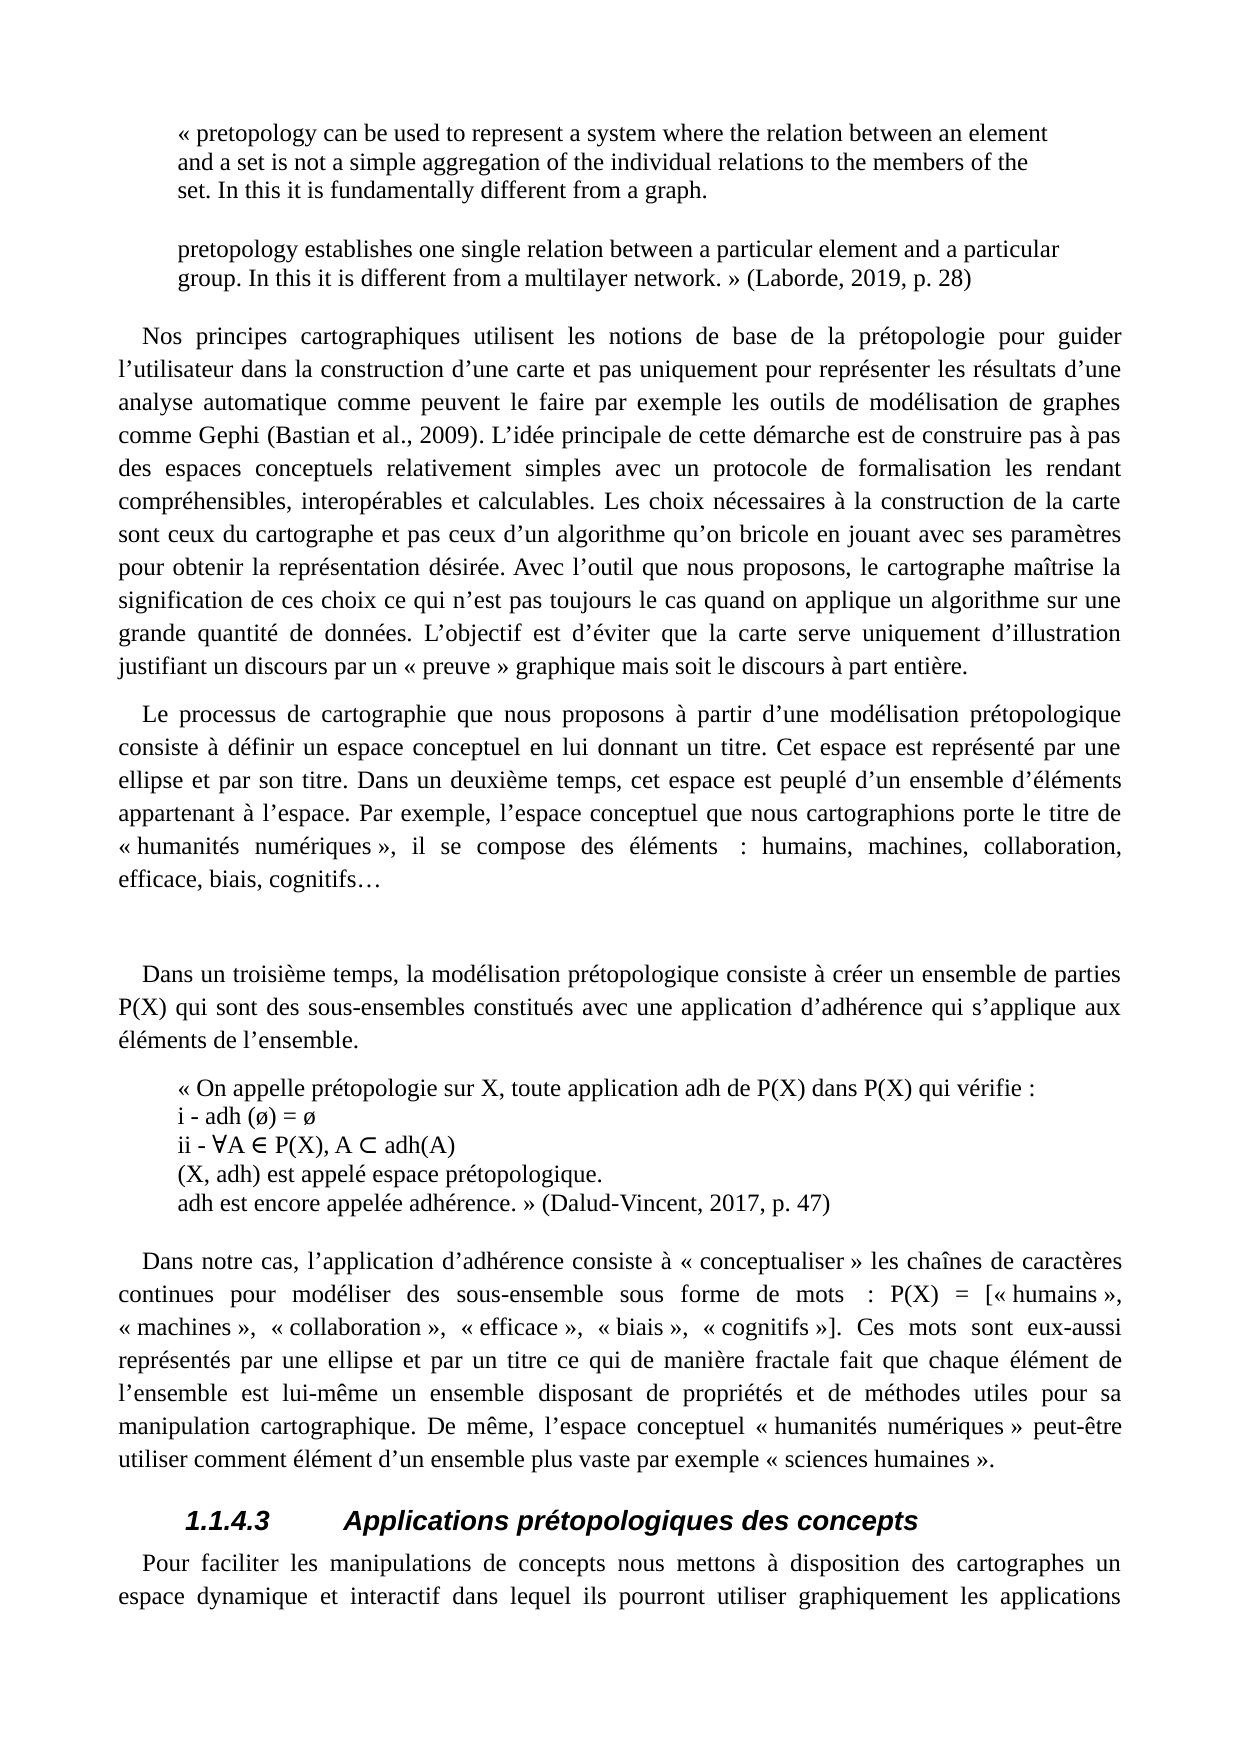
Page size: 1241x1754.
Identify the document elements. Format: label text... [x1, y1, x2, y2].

text Dans notre cas, l’application d’adhérence consiste à « conceptualiser » les chaînes de caractères continues pour modéliser des sous-ensemble sous forme de mots : P(X) = [« humains », « machines », « collaboration », « efficace », « biais », « cognitifs »]. Ces mots sont eux-aussi représentés par une ellipse et par un titre ce qui de manière fractale fait que chaque élément de l’ensemble est lui-même un ensemble disposant de propriétés et de méthodes utiles pour sa manipulation cartographique. De même, l’espace conceptuel « humanités numériques » peut-être utiliser comment élément d’un ensemble plus vaste par exemple « sciences humaines ». [118, 1246, 1122, 1473]
subtitle Applications prétopologiques des concepts [118, 1504, 1122, 1536]
text Le processus de cartographie que nous proposons à partir d’une modélisation prétopologique consiste à définir un espace conceptuel en lui donnant un titre. Cet espace est représenté par une ellipse et par son titre. Dans un deuxième temps, cet espace est peuplé d’un ensemble d’éléments appartenant à l’espace. Par exemple, l’espace conceptuel que nous cartographions porte le titre de « humanités numériques », il se compose des éléments : humains, machines, collaboration, efficace, biais, cognitifs… [118, 699, 1122, 892]
text « On appelle prétopologie sur X, toute application adh de P(X) dans P(X) qui vérifie : i - adh (ø) = ø ii - ∀A ∈ P(X), A ⊂ adh(A) (X, adh) est appelé espace prétopologique. adh est encore appelée adhérence. » (Dalud-Vincent, 2017, p. 47) [177, 1073, 1063, 1216]
text Pour faciliter les manipulations de concepts nous mettons à disposition des cartographes un espace dynamique et interactif dans lequel ils pourront utiliser graphiquement les applications [118, 1548, 1122, 1610]
text « pretopology can be used to represent a system where the relation between an element and a set is not a simple aggregation of the individual relations to the members of the set. In this it is fundamentally different from a graph. [177, 118, 1063, 204]
text pretopology establishes one single relation between a particular element and a particular group. In this it is different from a multilayer network. » (Laborde, 2019, p. 28) [177, 234, 1063, 291]
text Nos principes cartographiques utilisent les notions de base de la prétopologie pour guider l’utilisateur dans la construction d’une carte et pas uniquement pour représenter les résultats d’une analyse automatique comme peuvent le faire par exemple les outils de modélisation de graphes comme Gephi (Bastian et al., 2009). L’idée principale de cette démarche est de construire pas à pas des espaces conceptuels relativement simples avec un protocole de formalisation les rendant compréhensibles, interopérables et calculables. Les choix nécessaires à la construction de la carte sont ceux du cartographe et pas ceux d’un algorithme qu’on bricole en jouant avec ses paramètres pour obtenir la représentation désirée. Avec l’outil que nous proposons, le cartographe maîtrise la signification de ces choix ce qui n’est pas toujours le cas quand on applique un algorithme sur une grande quantité de données. L’objectif est d’éviter que la carte serve uniquement d’illustration justifiant un discours par un « preuve » graphique mais soit le discours à part entière. [118, 321, 1122, 680]
text Dans un troisième temps, la modélisation prétopologique consiste à créer un ensemble de parties P(X) qui sont des sous-ensembles constitués avec une application d’adhérence qui s’applique aux éléments de l’ensemble. [118, 959, 1122, 1054]
